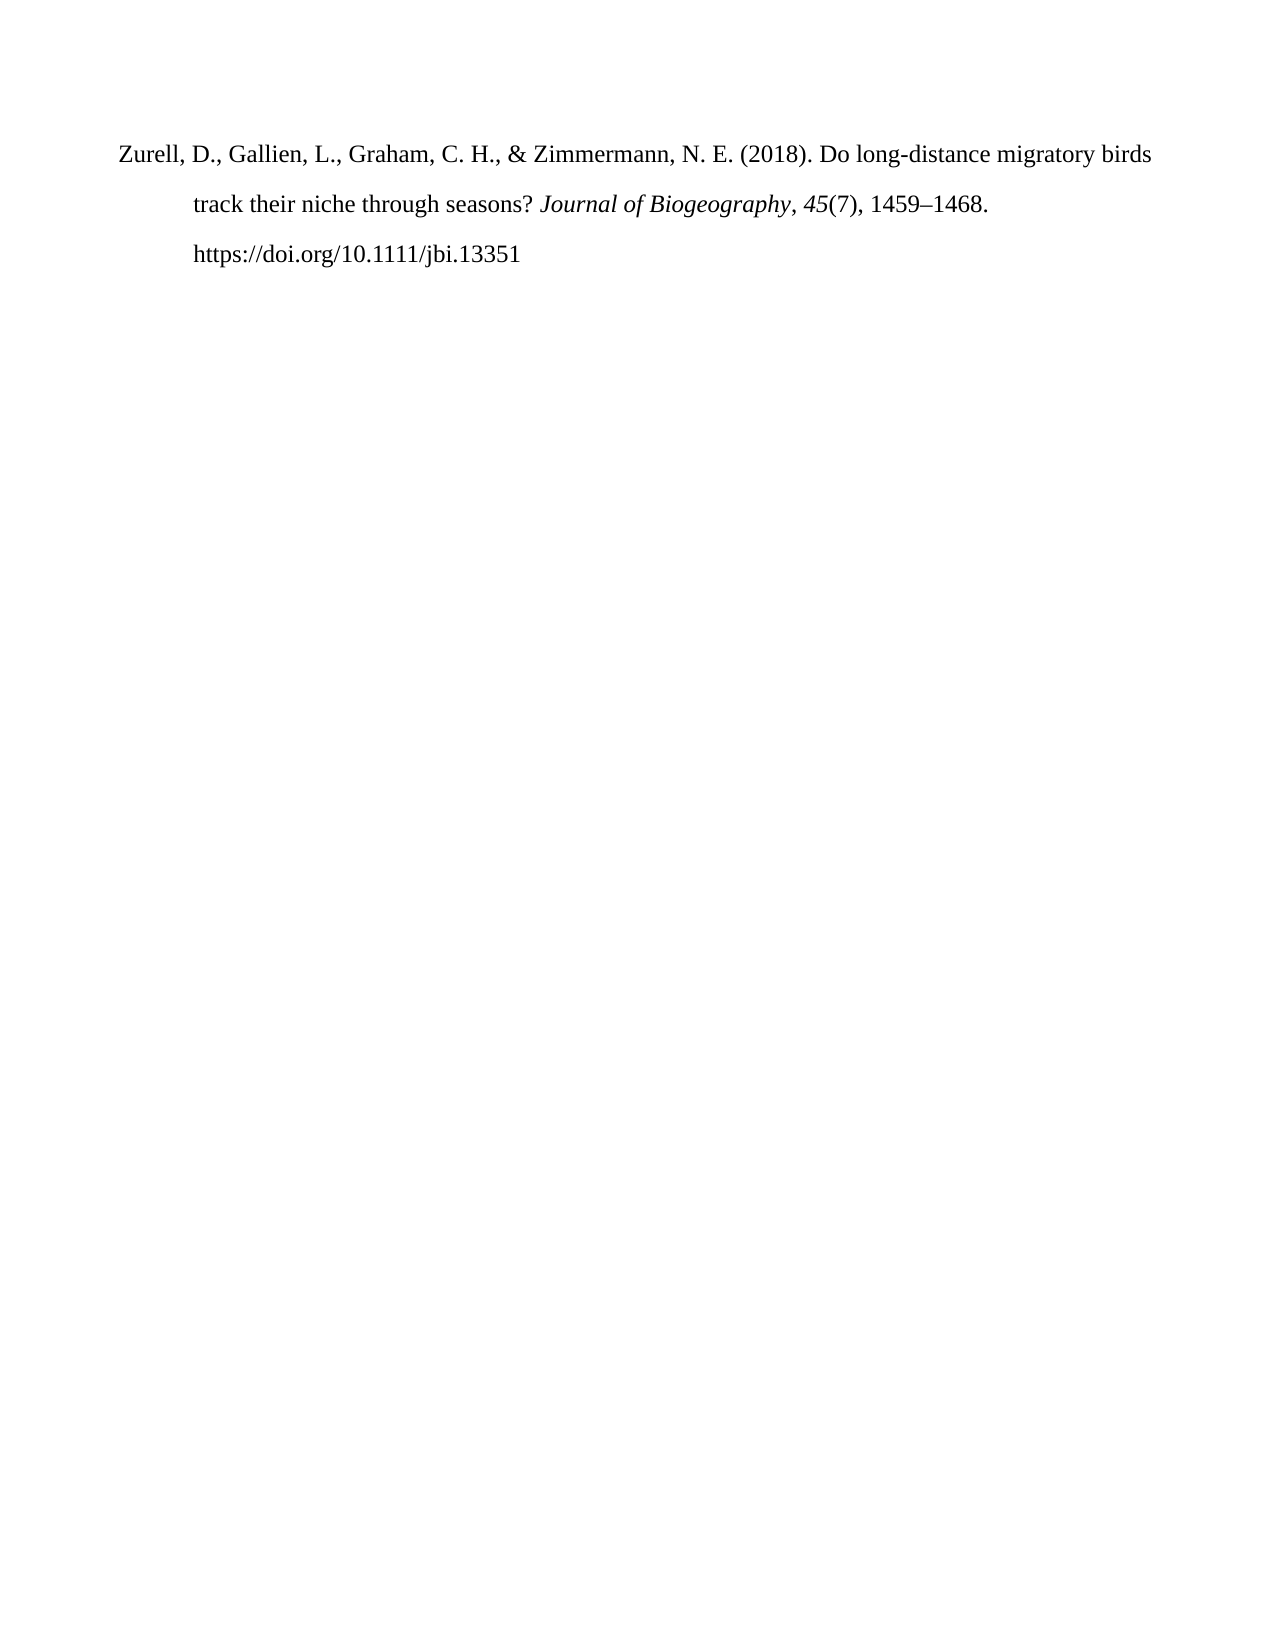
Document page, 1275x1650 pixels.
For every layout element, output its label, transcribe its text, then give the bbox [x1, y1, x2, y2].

text Zurell, D., Gallien, L., Graham, C. H., & Zimmermann, N. E. (2018). Do long-distance migratory birds track their niche through seasons? Journal of Biogeography, 45(7), 1459–1468. https://doi.org/10.1111/jbi.13351 [118, 118, 1157, 268]
